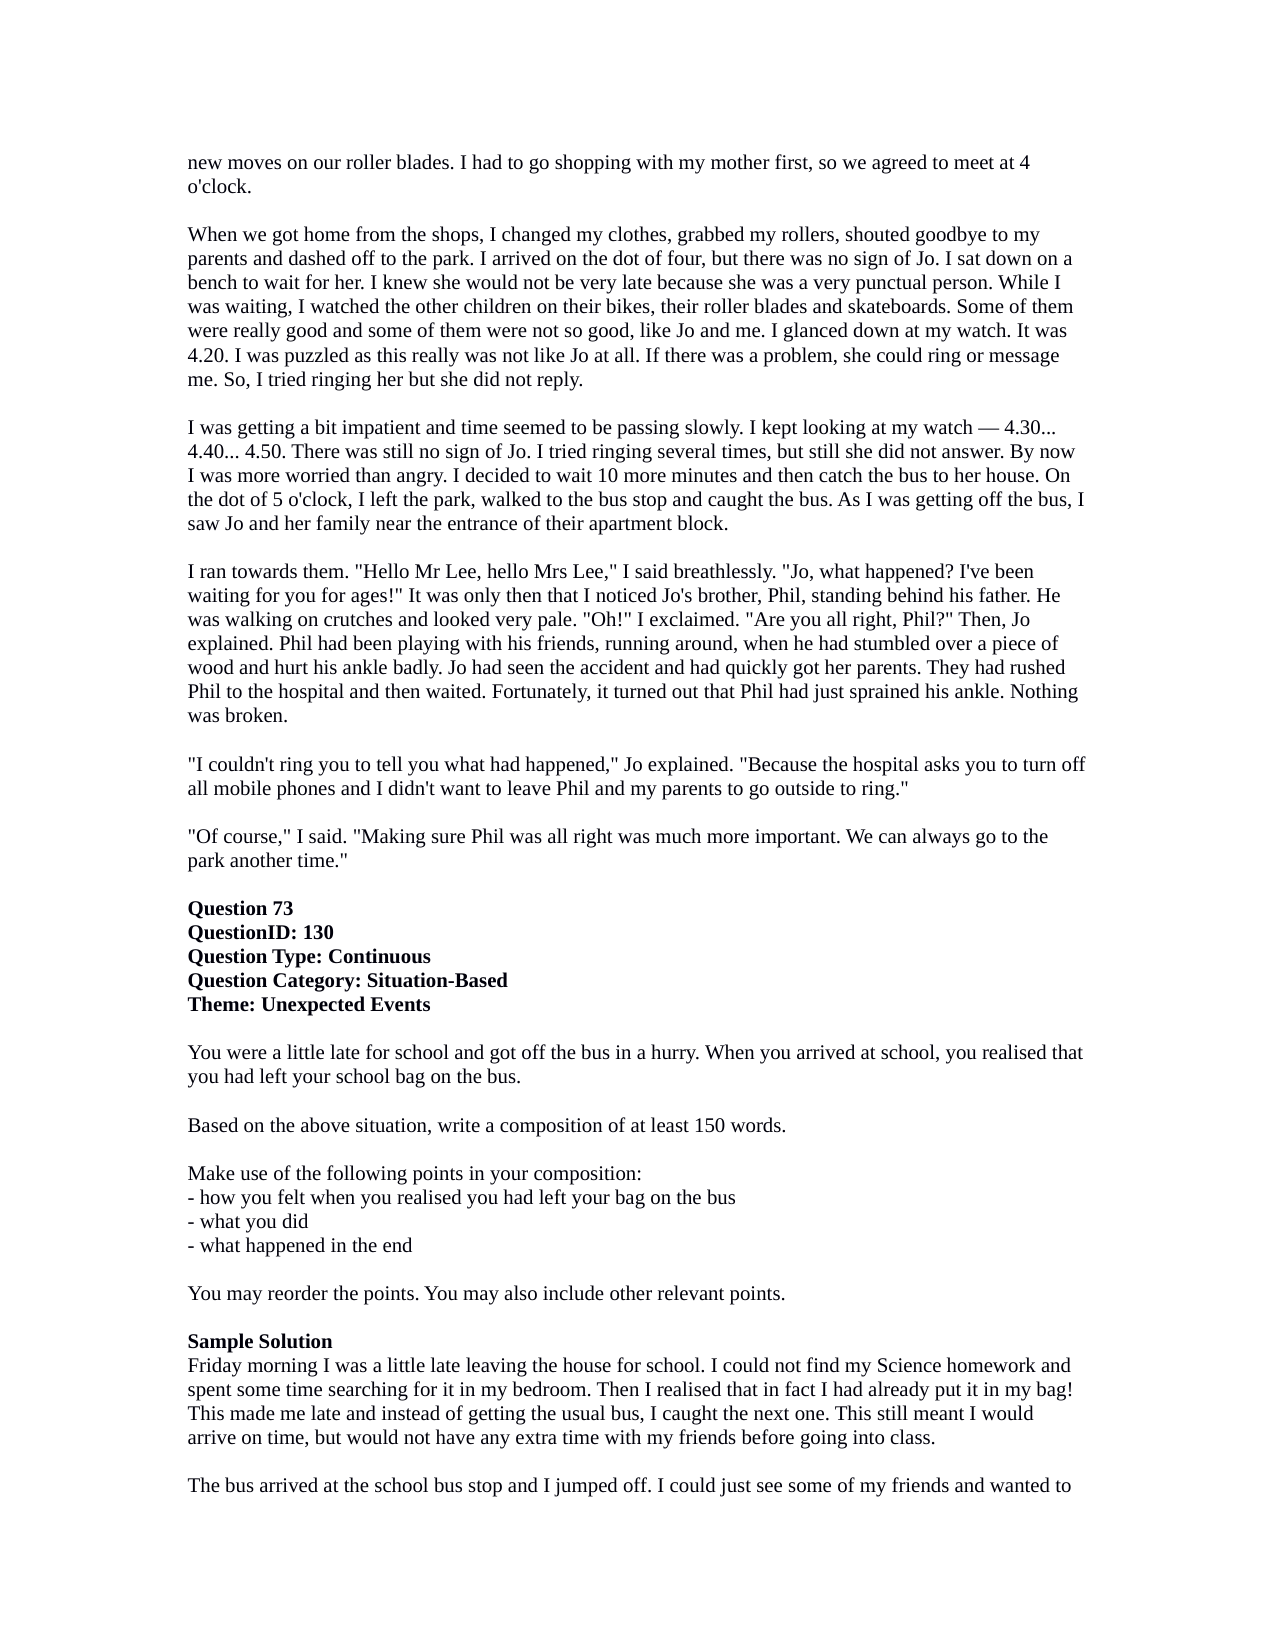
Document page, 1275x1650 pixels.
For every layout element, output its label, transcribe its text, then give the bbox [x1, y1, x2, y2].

text "Of course," I said. "Making sure Phil was all right was much more important. We can always go to the park another time." [187, 824, 1087, 872]
text Based on the above situation, write a composition of at least 150 words. [187, 1112, 1087, 1137]
text Friday morning I was a little late leaving the house for school. I could not find my Science homework and spent some time searching for it in my bedroom. Then I realised that in fact I had already put it in my bag! This made me late and instead of getting the usual bus, I caught the next one. This still meant I would arrive on time, but would not have any extra time with my friends before going into class. [187, 1353, 1087, 1449]
text Question 73 [187, 896, 1087, 920]
text Question Type: Continuous [187, 944, 1087, 968]
text You were a little late for school and got off the bus in a hurry. When you arrived at school, you realised that you had left your school bag on the bus. [187, 1040, 1087, 1088]
text Question Category: Situation-Based [187, 968, 1087, 992]
text QuestionID: 130 [187, 920, 1087, 944]
text I was getting a bit impatient and time seemed to be passing slowly. I kept looking at my watch — 4.30... 4.40... 4.50. There was still no sign of Jo. I tried ringing several times, but still she did not answer. By now I was more worried than angry. I decided to wait 10 more minutes and then catch the bus to her house. On the dot of 5 o'clock, I left the park, walked to the bus stop and caught the bus. As I was getting off the bus, I saw Jo and her family near the entrance of their apartment block. [187, 415, 1087, 535]
text - what happened in the end [187, 1233, 1087, 1257]
text You may reorder the points. You may also include other relevant points. [187, 1281, 1087, 1305]
text Sample Solution [187, 1329, 1087, 1353]
text new moves on our roller blades. I had to go shopping with my mother first, so we agreed to meet at 4 o'clock. [187, 150, 1087, 198]
text - what you did [187, 1209, 1087, 1233]
text Theme: Unexpected Events [187, 992, 1087, 1016]
text "I couldn't ring you to tell you what had happened," Jo explained. "Because the hospital asks you to turn off all mobile phones and I didn't want to leave Phil and my parents to go outside to ring." [187, 752, 1087, 800]
text I ran towards them. "Hello Mr Lee, hello Mrs Lee," I said breathlessly. "Jo, what happened? I've been waiting for you for ages!" It was only then that I noticed Jo's brother, Phil, standing behind his father. He was walking on crutches and looked very pale. "Oh!" I exclaimed. "Are you all right, Phil?" Then, Jo explained. Phil had been playing with his friends, running around, when he had stumbled over a piece of wood and hurt his ankle badly. Jo had seen the accident and had quickly got her parents. They had rushed Phil to the hospital and then waited. Fortunately, it turned out that Phil had just sprained his ankle. Nothing was broken. [187, 559, 1087, 727]
text - how you felt when you realised you had left your bag on the bus [187, 1185, 1087, 1209]
text When we got home from the shops, I changed my clothes, grabbed my rollers, shouted goodbye to my parents and dashed off to the park. I arrived on the dot of four, but there was no sign of Jo. I sat down on a bench to wait for her. I knew she would not be very late because she was a very punctual person. While I was waiting, I watched the other children on their bikes, their roller blades and skateboards. Some of them were really good and some of them were not so good, like Jo and me. I glanced down at my watch. It was 4.20. I was puzzled as this really was not like Jo at all. If there was a problem, she could ring or message me. So, I tried ringing her but she did not reply. [187, 222, 1087, 391]
text The bus arrived at the school bus stop and I jumped off. I could just see some of my friends and wanted to [187, 1473, 1087, 1497]
text Make use of the following points in your composition: [187, 1161, 1087, 1185]
